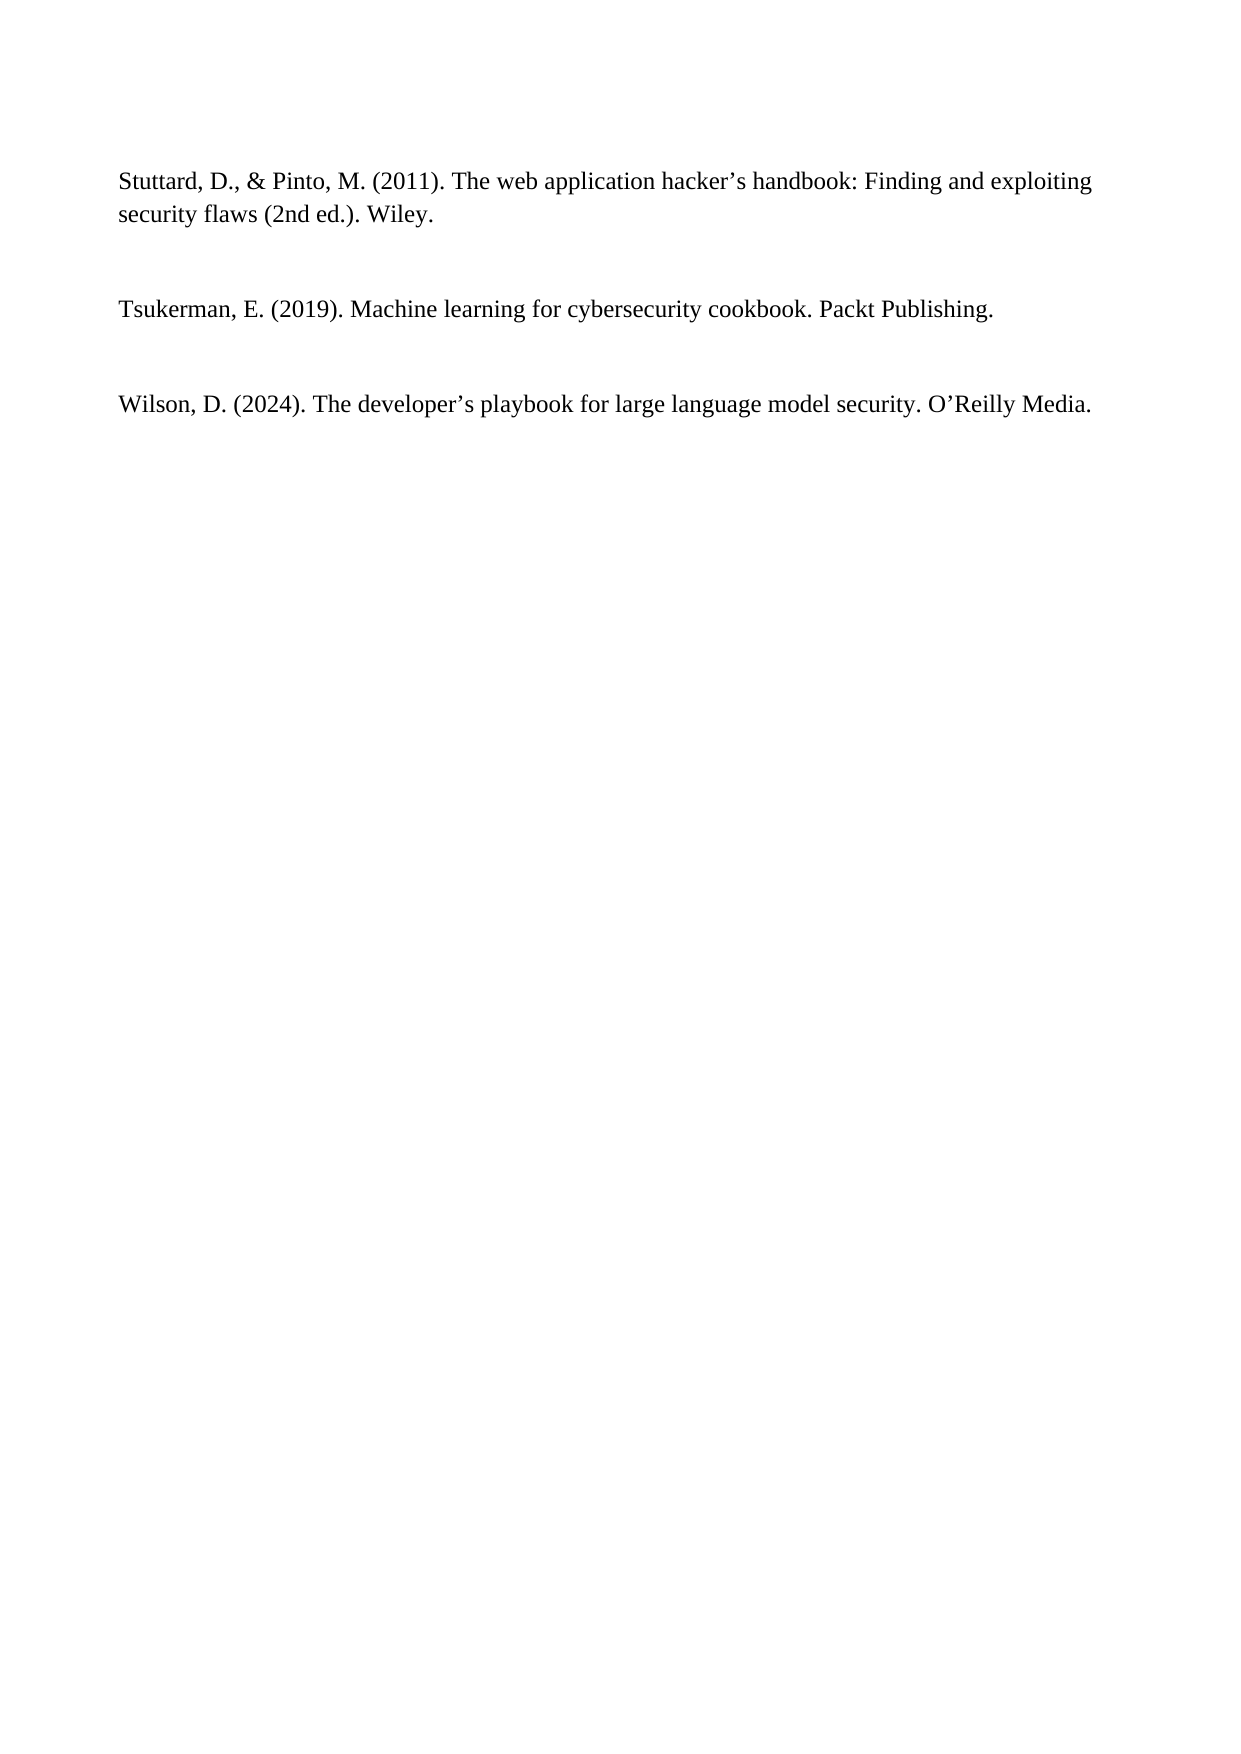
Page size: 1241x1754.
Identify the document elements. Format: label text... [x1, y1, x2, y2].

text Stuttard, D., & Pinto, M. (2011). The web application hacker’s handbook: Finding and exploiting security flaws (2nd ed.). Wiley. [118, 166, 1122, 227]
text Tsukerman, E. (2019). Machine learning for cybersecurity cookbook. Packt Publishing. [118, 294, 1122, 323]
text Wilson, D. (2024). The developer’s playbook for large language model security. O’Reilly Media. [118, 389, 1122, 418]
